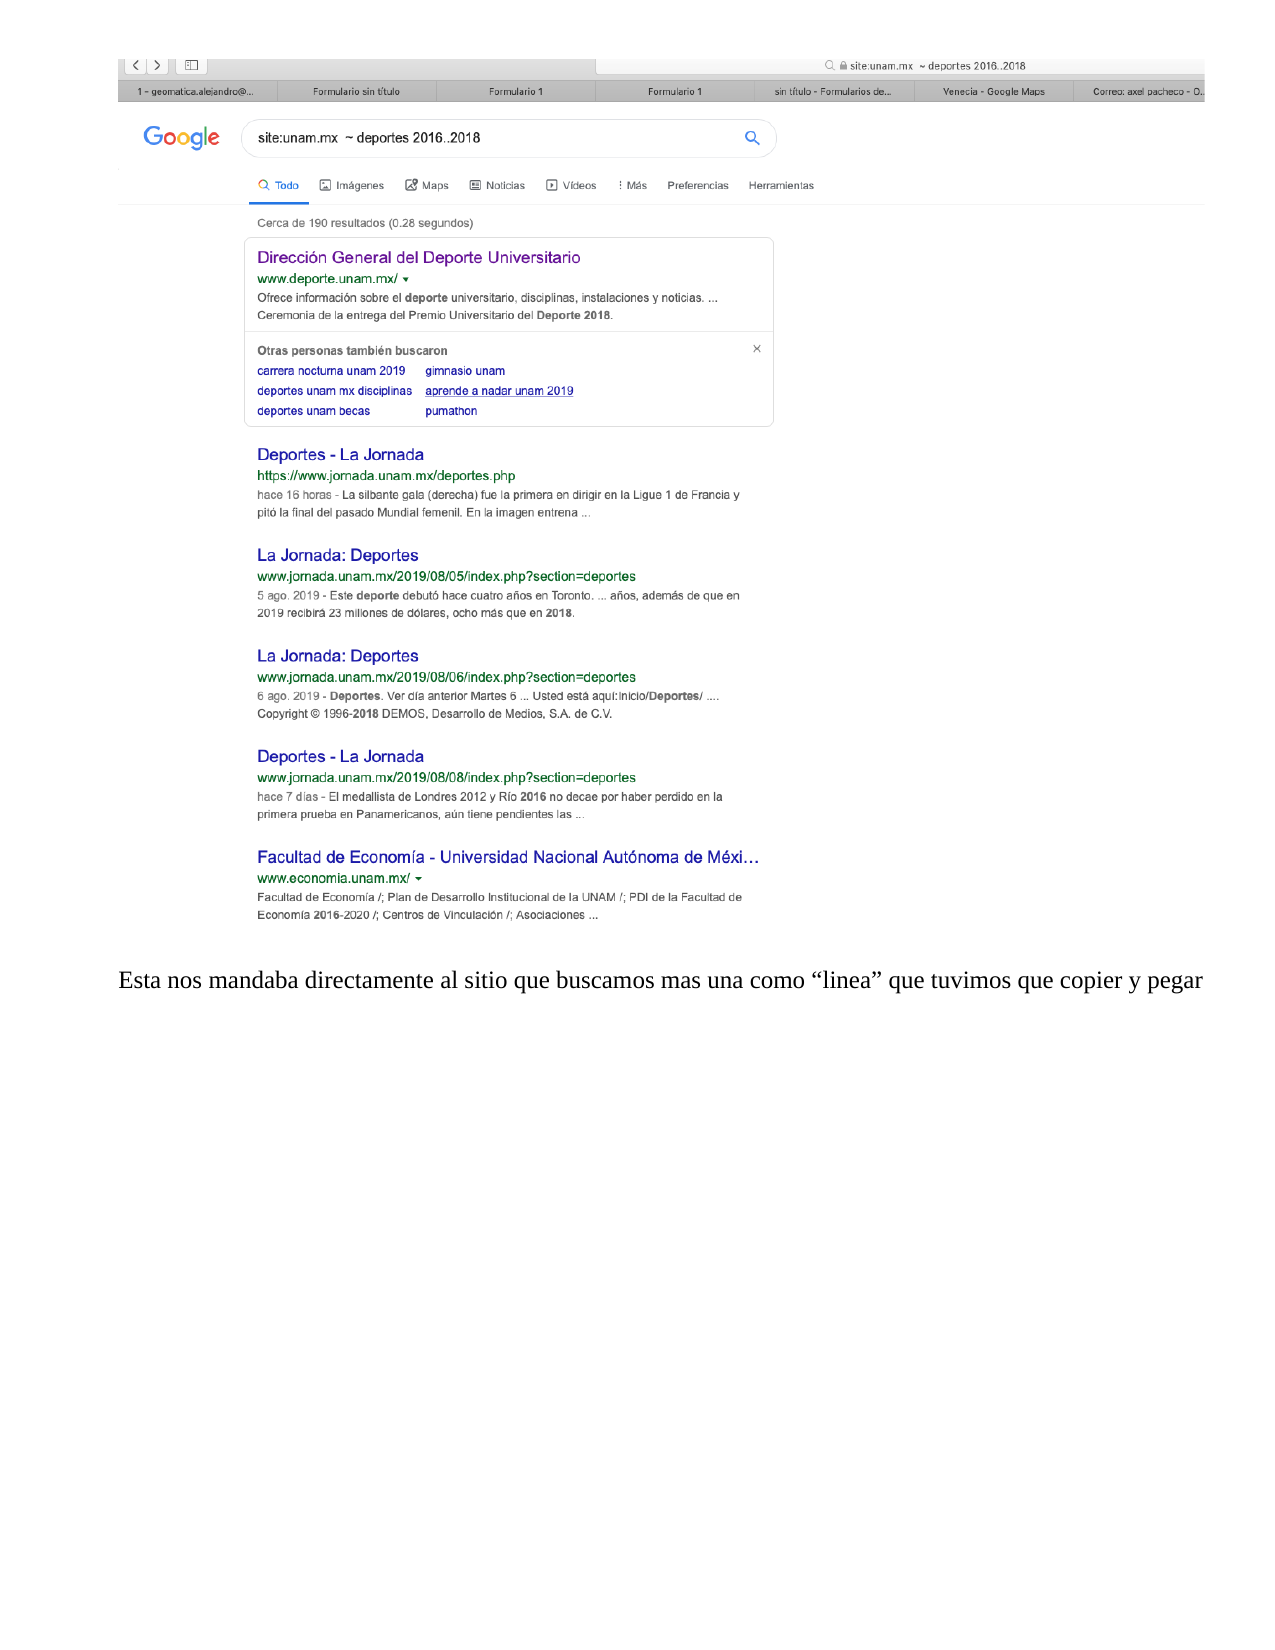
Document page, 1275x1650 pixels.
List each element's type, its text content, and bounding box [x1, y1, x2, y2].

text Esta nos mandaba directamente al sitio que buscamos mas una como “linea” que tuvimos que copier y pegar [118, 965, 1205, 994]
